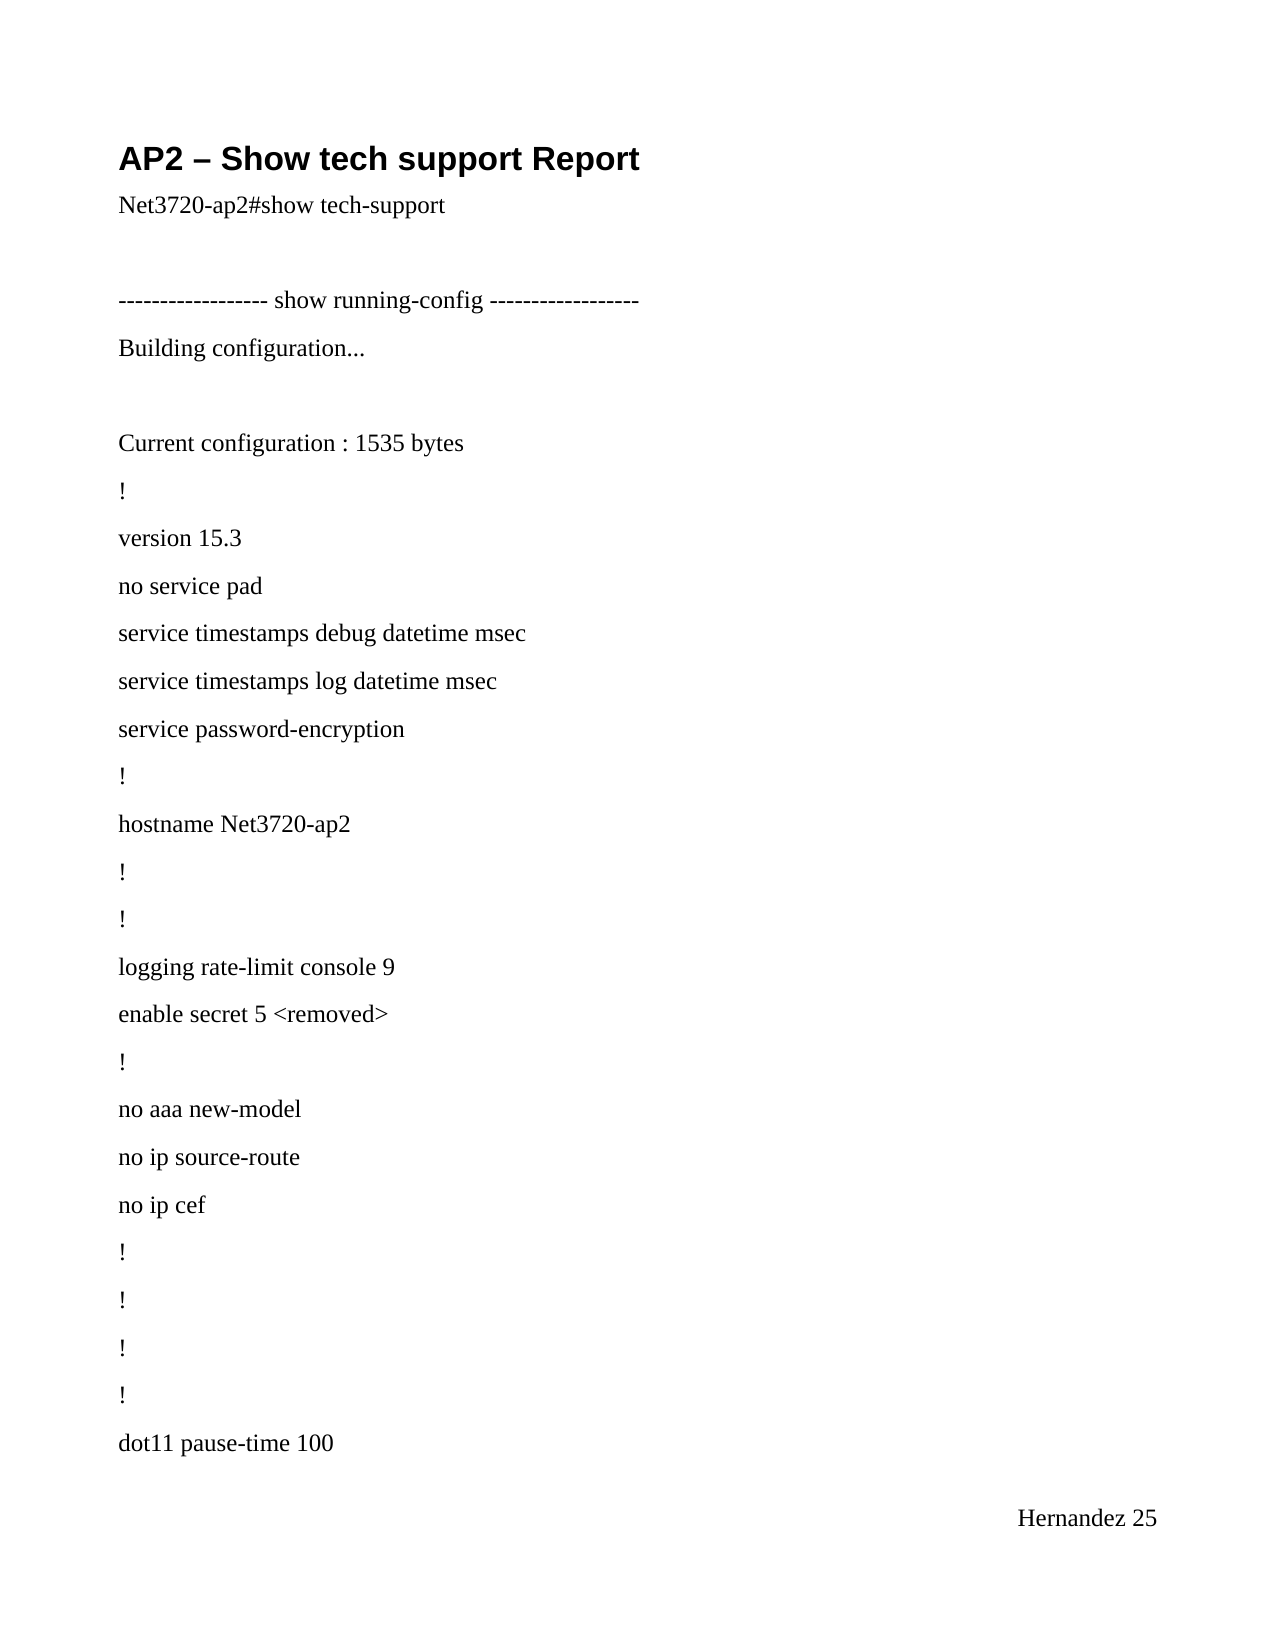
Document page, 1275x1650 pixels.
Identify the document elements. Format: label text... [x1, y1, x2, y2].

text ------------------ show running-config ------------------ [118, 285, 1157, 314]
subtitle AP2 – Show tech support Report [118, 139, 1157, 178]
text dot11 pause-time 100 [118, 1428, 1157, 1457]
text ! [118, 1237, 1157, 1266]
text no service pad [118, 571, 1157, 600]
text no aaa new-model [118, 1094, 1157, 1123]
text ! [118, 904, 1157, 933]
text Building configuration... [118, 333, 1157, 362]
text service timestamps debug datetime msec [118, 618, 1157, 647]
text ! [118, 1380, 1157, 1409]
text ! [118, 476, 1157, 504]
text no ip source-route [118, 1142, 1157, 1171]
text ! [118, 1333, 1157, 1361]
text ! [118, 1047, 1157, 1076]
text version 15.3 [118, 523, 1157, 552]
text hostname Net3720-ap2 [118, 809, 1157, 838]
text enable secret 5 <removed> [118, 999, 1157, 1028]
text ! [118, 1285, 1157, 1314]
text Net3720-ap2#show tech-support [118, 190, 1157, 219]
text ! [118, 857, 1157, 885]
text no ip cef [118, 1190, 1157, 1218]
text Current configuration : 1535 bytes [118, 428, 1157, 457]
text logging rate-limit console 9 [118, 952, 1157, 981]
text service password-encryption [118, 714, 1157, 742]
text ! [118, 761, 1157, 790]
text service timestamps log datetime msec [118, 666, 1157, 695]
